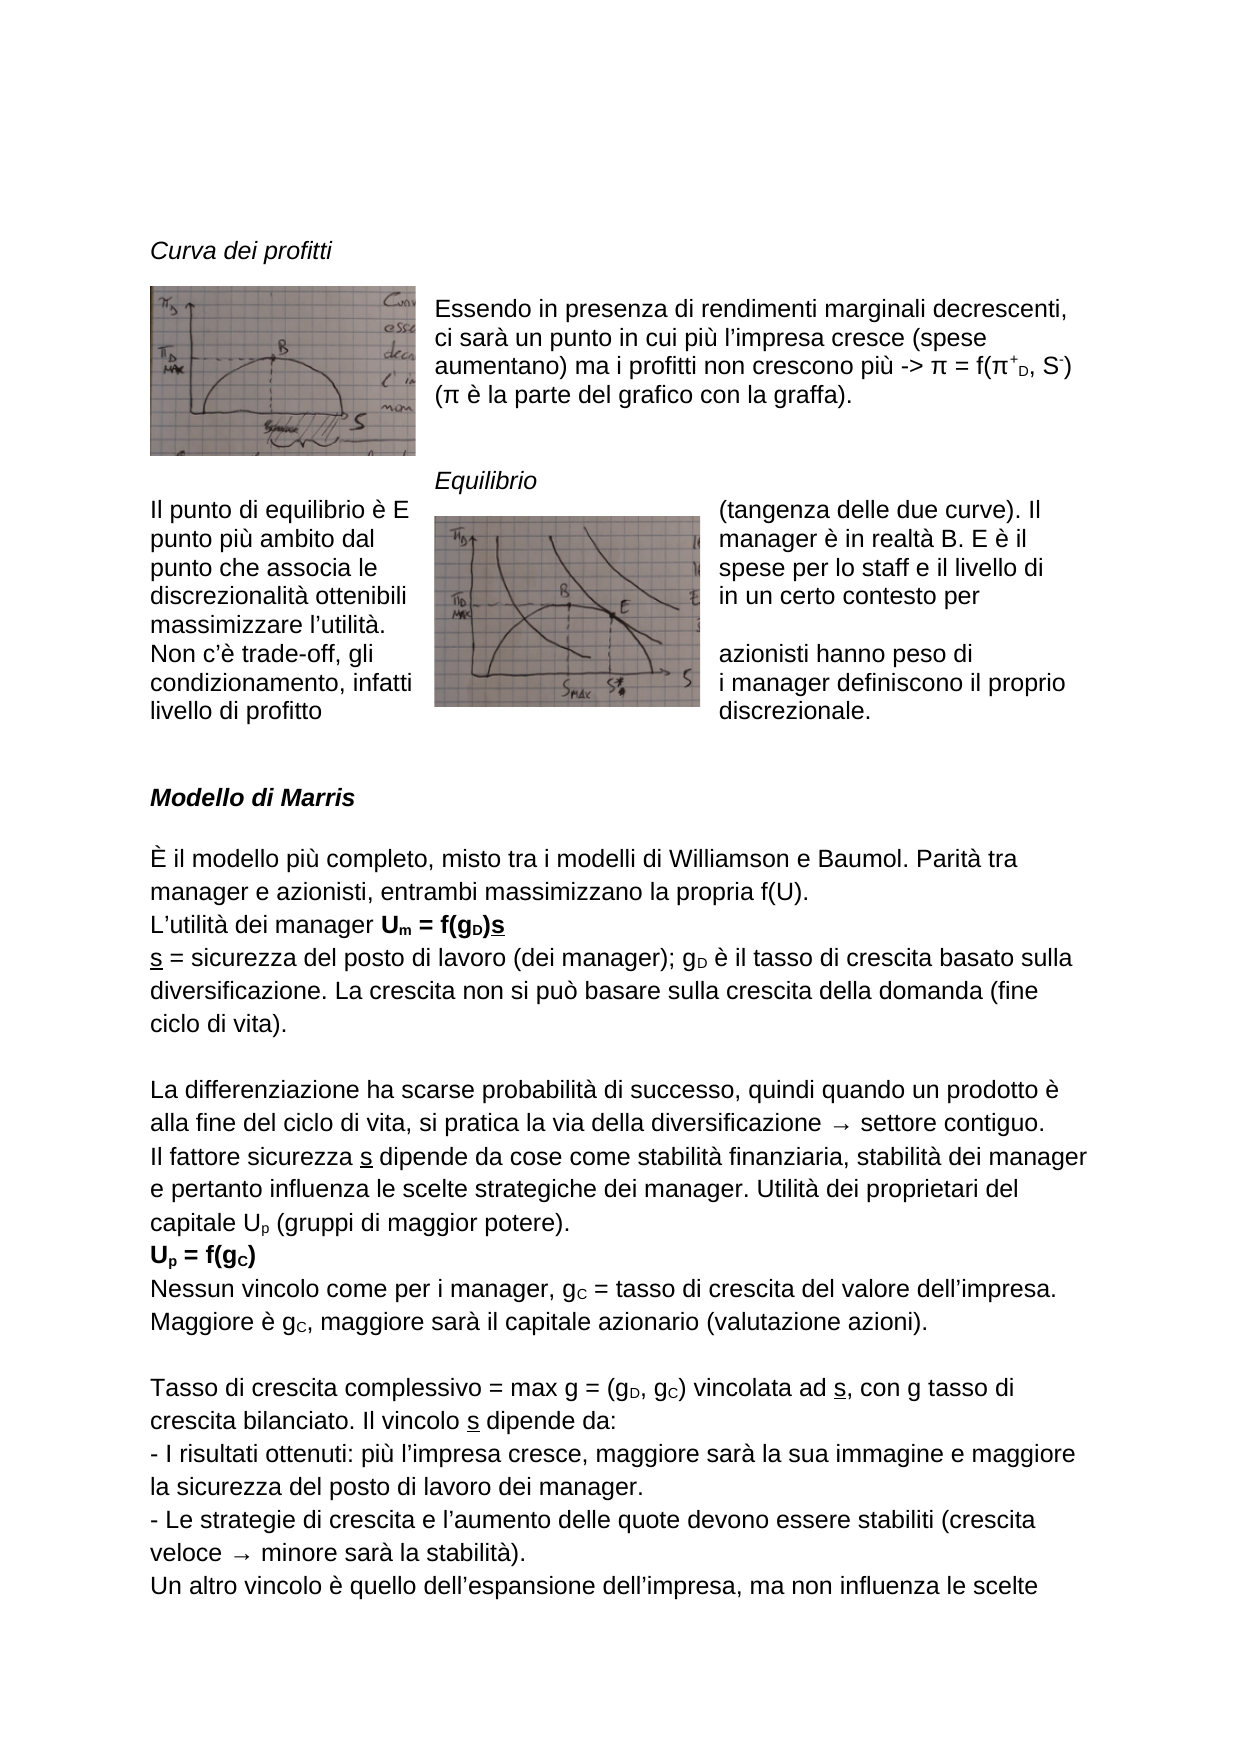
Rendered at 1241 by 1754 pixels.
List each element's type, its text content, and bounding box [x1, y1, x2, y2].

text Equilibrio [150, 466, 1090, 495]
text Non c’è trade-off, gli azionisti hanno peso di condizionamento, infatti i manager definiscono il proprio livello di profitto discrezionale. [150, 639, 1090, 725]
text Il fattore sicurezza s dipende da cose come stabilità finanziaria, stabilità dei manager e pertanto influenza le scelte strategiche dei manager. Utilità dei proprietari del capitale Up (gruppi di maggior potere). [150, 1141, 1090, 1236]
text Up = f(gC) [150, 1241, 1090, 1269]
text Un altro vincolo è quello dell’espansione dell’impresa, ma non influenza le scelte [150, 1571, 1090, 1599]
text È il modello più completo, misto tra i modelli di Williamson e Baumol. Parità tra manager e azionisti, entrambi massimizzano la propria f(U). [150, 844, 1090, 906]
text L’utilità dei manager Um = f(gD)s [150, 910, 1090, 939]
text - Le strategie di crescita e l’aumento delle quote devono essere stabiliti (crescita veloce → minore sarà la stabilità). [150, 1505, 1090, 1566]
text Modello di Marris [150, 782, 1090, 811]
text Nessun vincolo come per i manager, gC = tasso di crescita del valore dell’impresa. Maggiore è gC, maggiore sarà il capitale azionario (valutazione azioni). [150, 1273, 1090, 1335]
text Tasso di crescita complessivo = max g = (gD, gC) vincolata ad s, con g tasso di crescita bilanciato. Il vincolo s dipende da: [150, 1373, 1090, 1434]
text Essendo in presenza di rendimenti marginali decrescenti, ci sarà un punto in cui più l’impresa cresce (spese aumentano) ma i profitti non crescono più -> π = f(π+D, S-) (π è la parte del grafico con la graffa). [305, 294, 1090, 409]
picture [150, 286, 305, 456]
text Curva dei profitti [150, 236, 1090, 265]
text - I risultati ottenuti: più l’impresa cresce, maggiore sarà la sua immagine e maggiore la sicurezza del posto di lavoro dei manager. [150, 1439, 1090, 1500]
text s = sicurezza del posto di lavoro (dei manager); gD è il tasso di crescita basato sulla diversificazione. La crescita non si può basare sulla crescita della domanda (fine ciclo di vita). [150, 943, 1090, 1038]
picture [434, 616, 589, 707]
text Il punto di equilibrio è E (tangenza delle due curve). Il punto più ambito dal manager è in realtà B. E è il punto che associa le spese per lo staff e il livello di discrezionalità ottenibili in un certo contesto per massimizzare l’utilità. [150, 495, 1090, 639]
text La differenziazione ha scarse probabilità di successo, quindi quando un prodotto è alla fine del ciclo di vita, si pratica la via della diversificazione → settore contiguo. [150, 1075, 1090, 1137]
